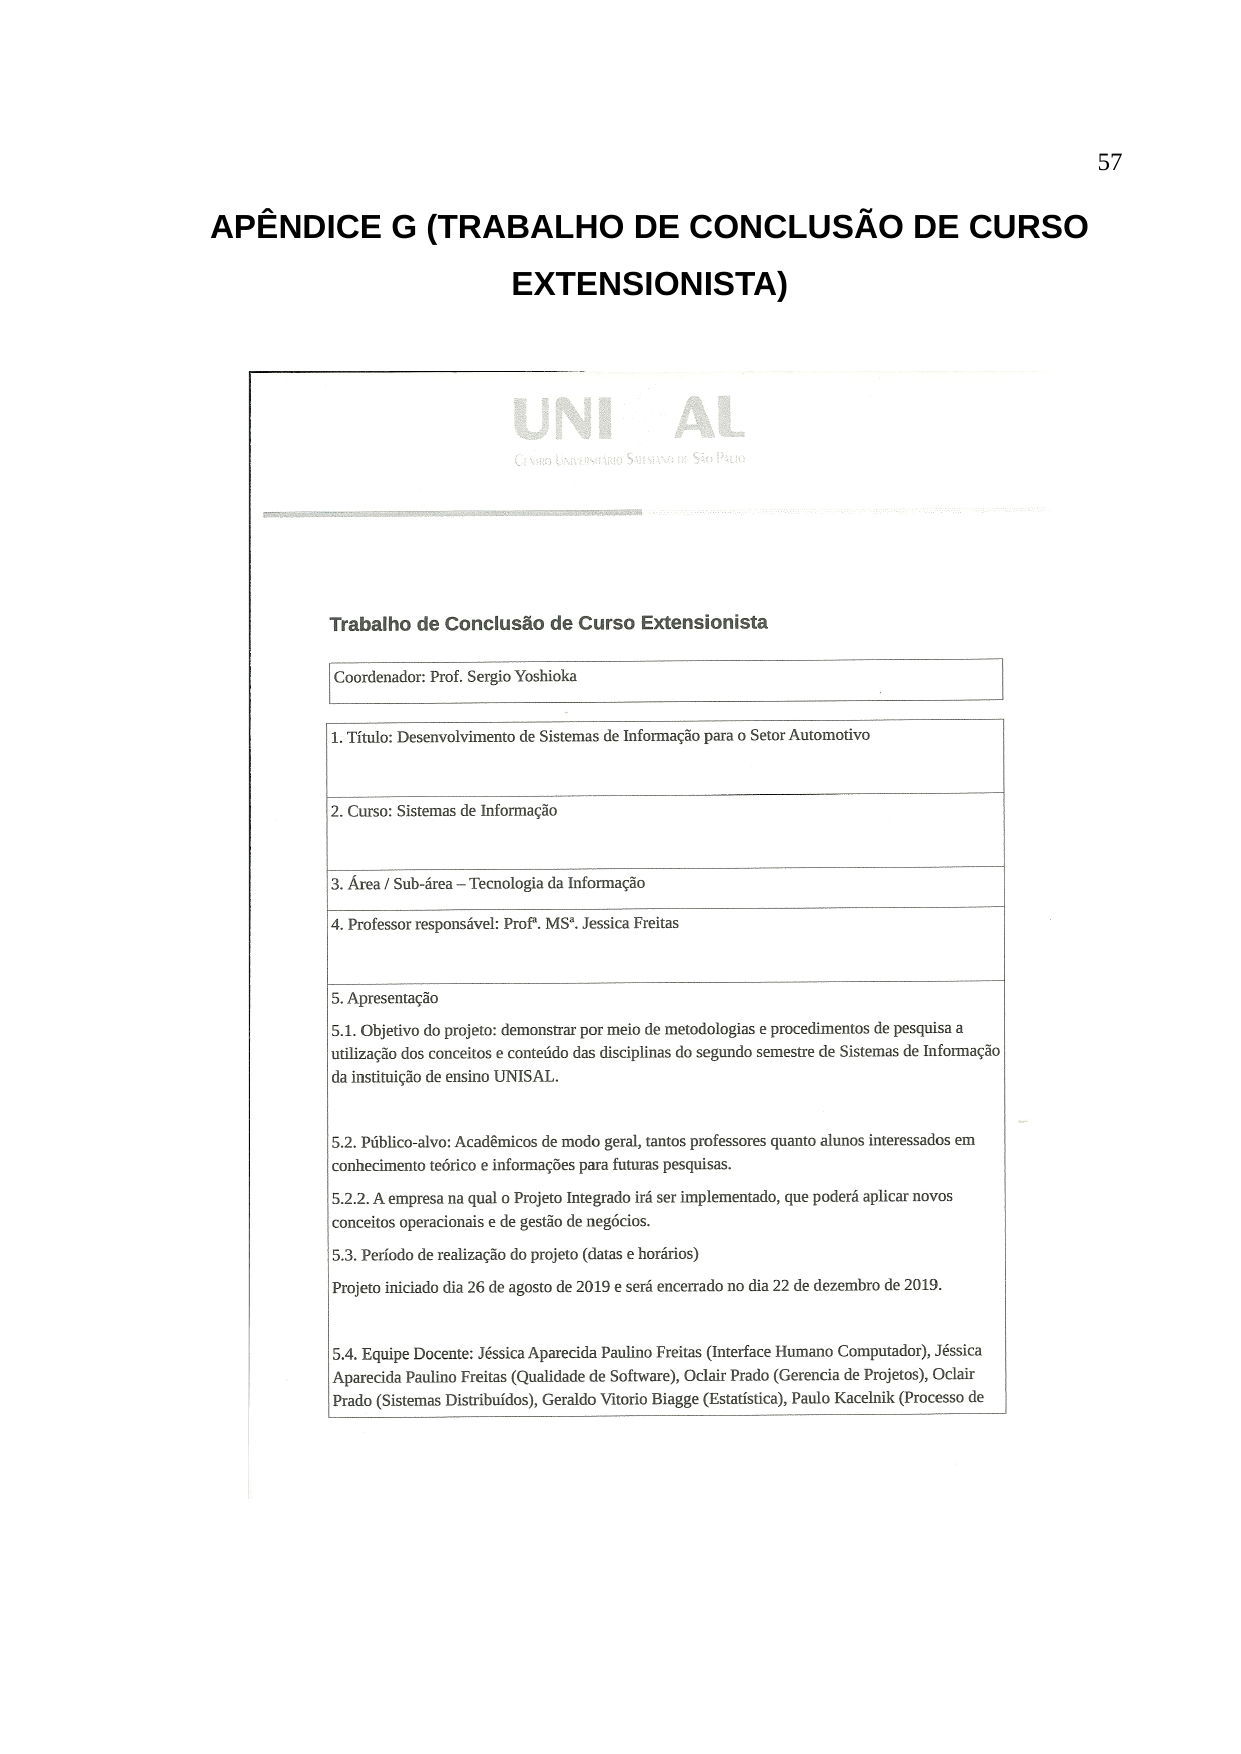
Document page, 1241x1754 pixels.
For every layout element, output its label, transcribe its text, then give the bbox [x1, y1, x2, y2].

subtitle Apêndice G (Trabalho de Conclusão de curso extensionista) [177, 207, 1122, 303]
picture [248, 371, 1051, 1499]
